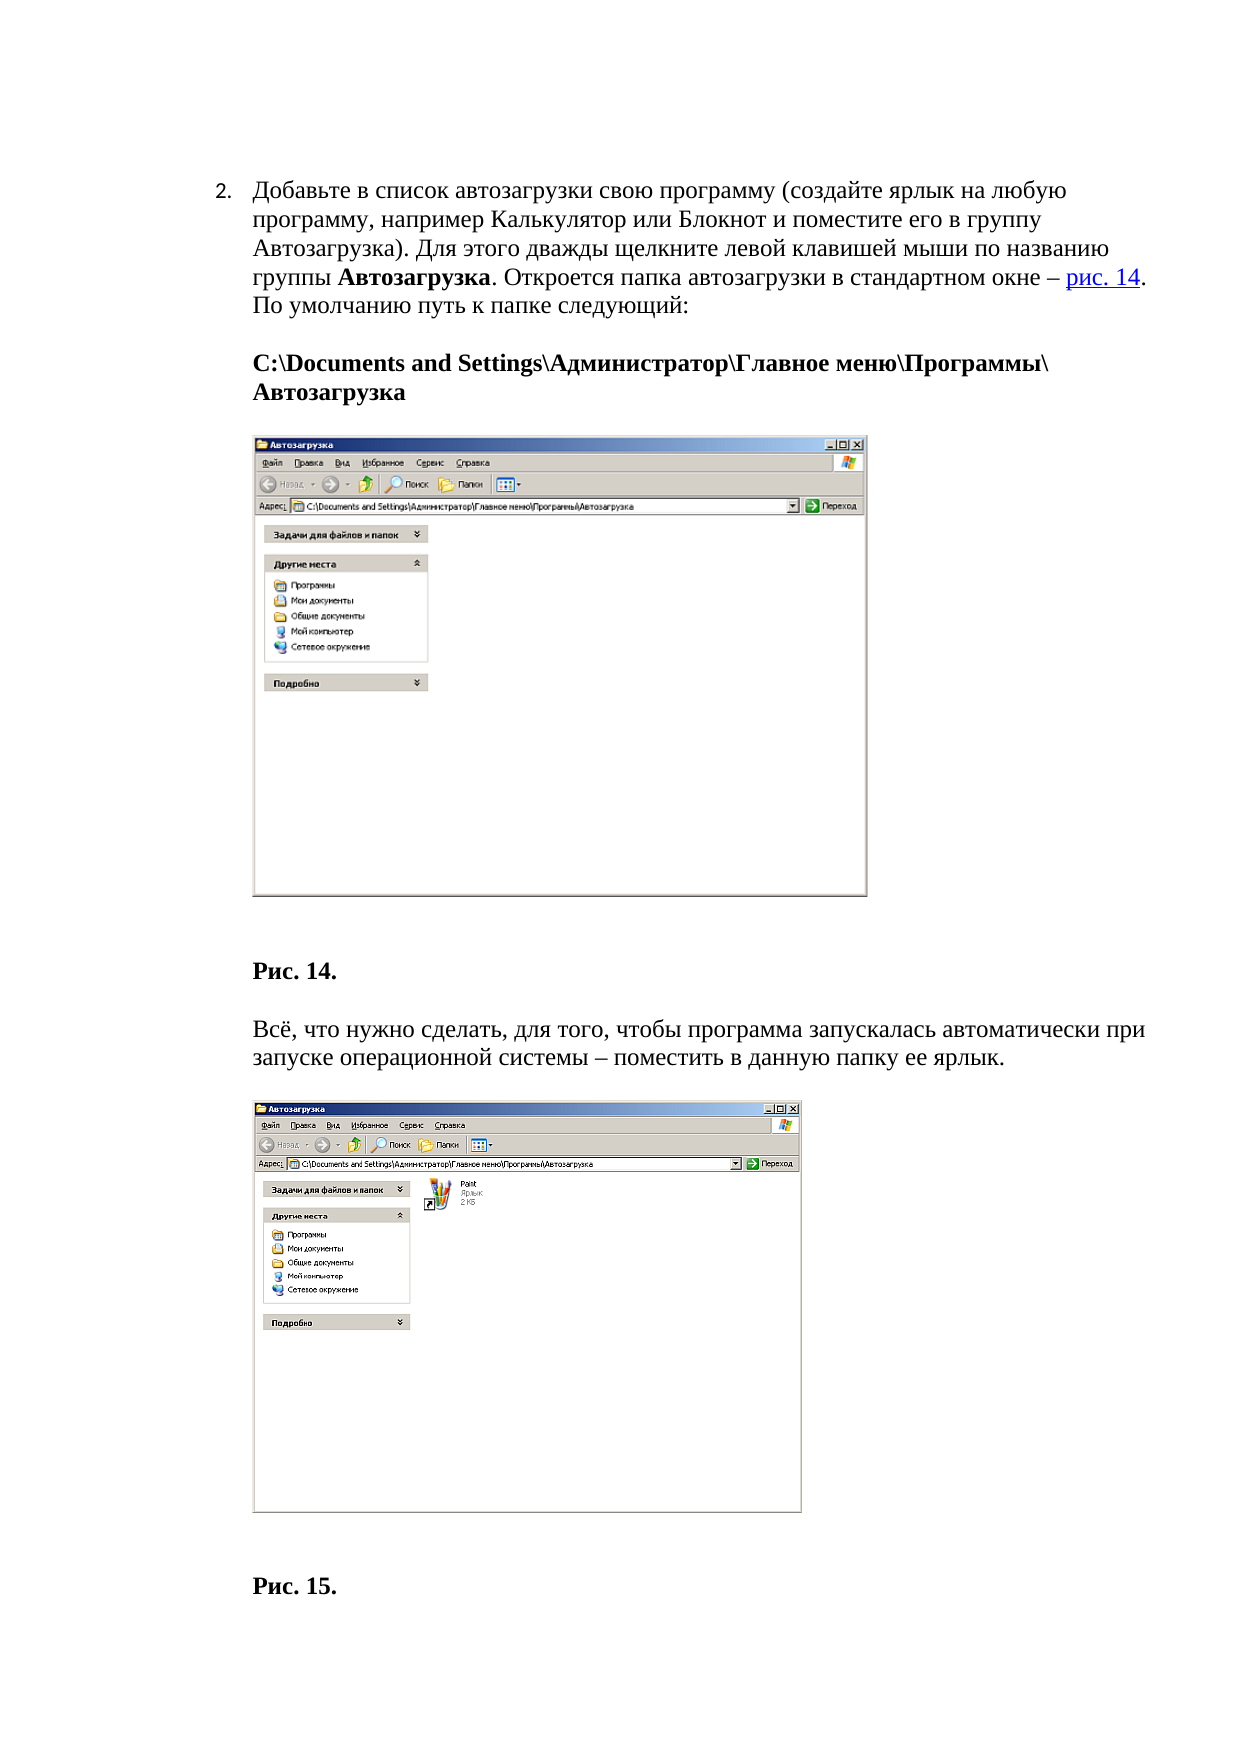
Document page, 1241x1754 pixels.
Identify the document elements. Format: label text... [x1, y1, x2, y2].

list Добавьте в список автозагрузки свою программу (создайте ярлык на любую программу, например Калькулятор или Блокнот и поместите его в группу Автозагрузка). Для этого дважды щелкните левой клавишей мыши по названию группы Автозагрузка. Откроется папка автозагрузки в стандартном окне – рис. 14. По умолчанию путь к папке следующий: [215, 175, 1152, 319]
picture [252, 435, 868, 897]
text Рис. 15. [252, 1542, 1152, 1599]
text Рис. 14. [252, 927, 1152, 984]
text C:\Documents and Settings\Администратор\Главное меню\Программы\Автозагрузка [252, 348, 1152, 406]
picture [252, 1100, 802, 1513]
text Всё, что нужно сделать, для того, чтобы программа запускалась автоматически при запуске операционной системы – поместить в данную папку ее ярлык. [252, 1014, 1152, 1071]
